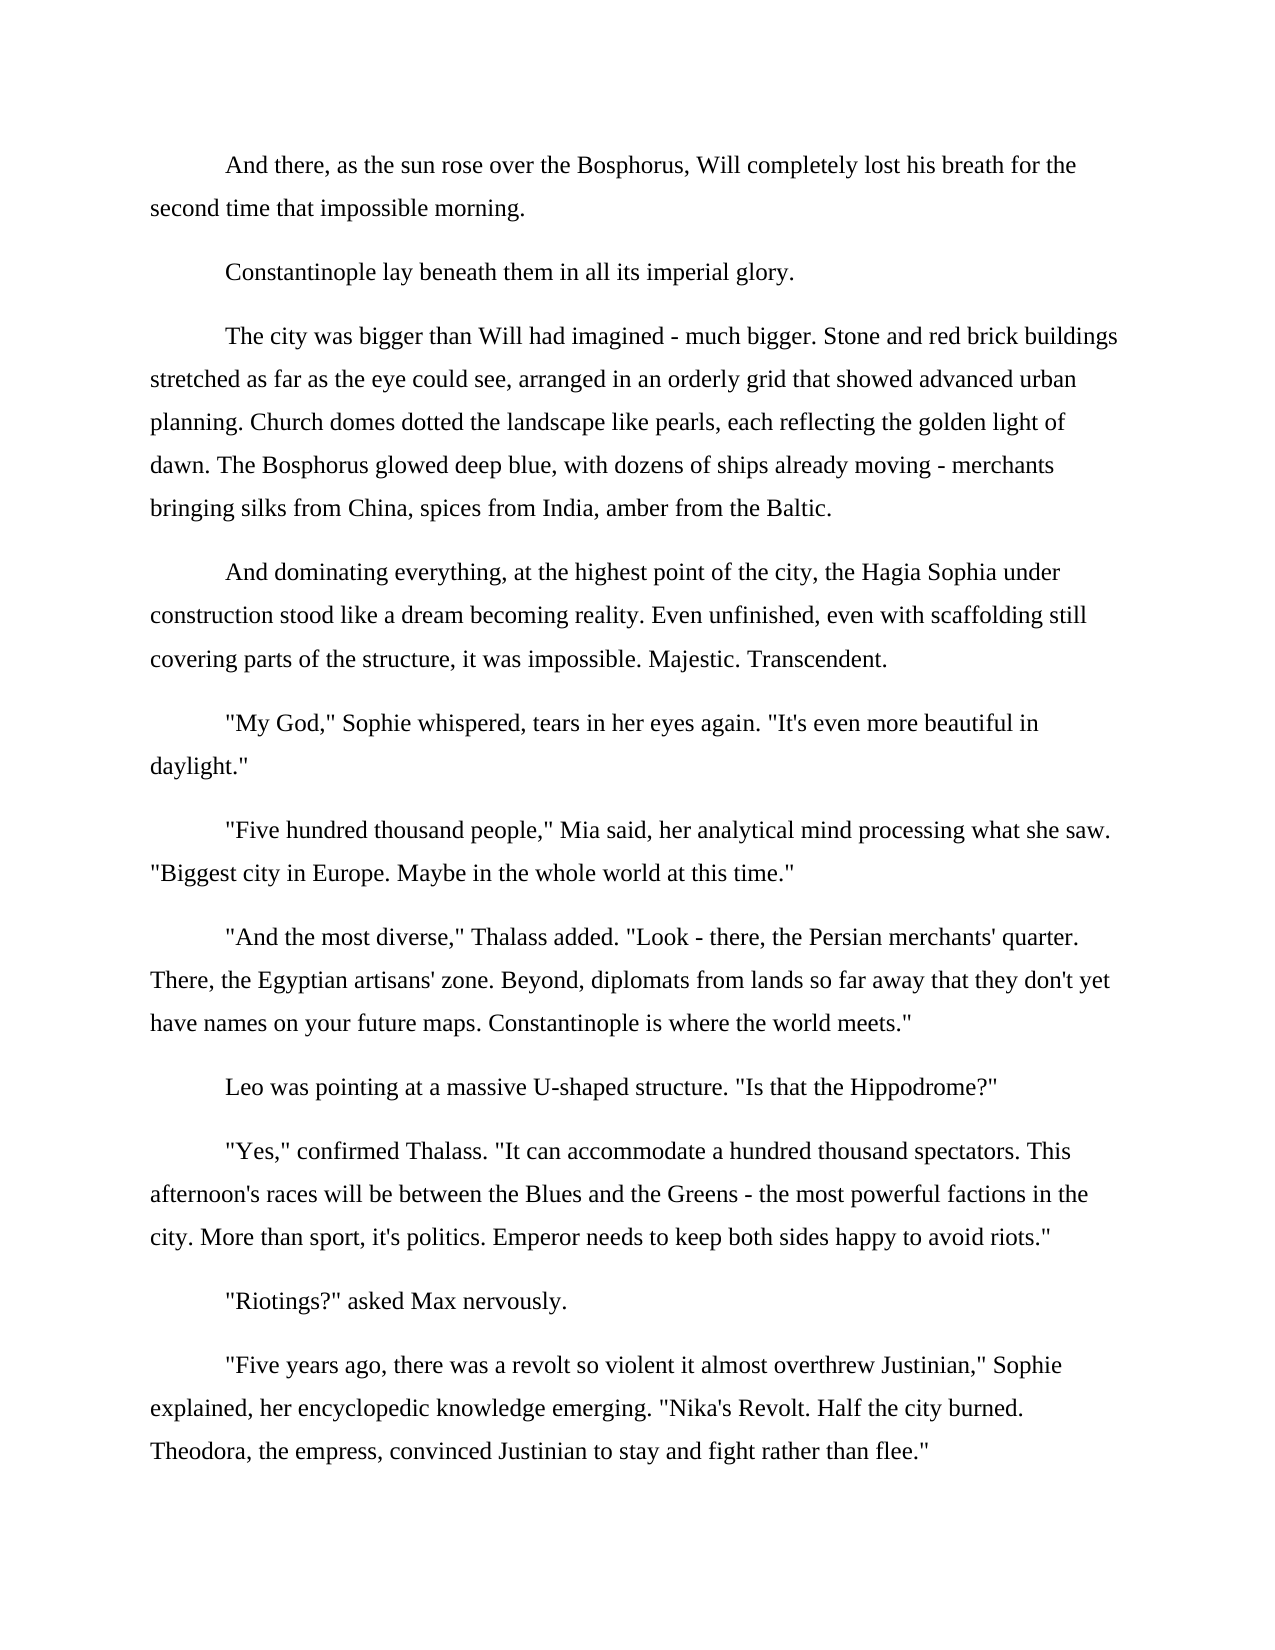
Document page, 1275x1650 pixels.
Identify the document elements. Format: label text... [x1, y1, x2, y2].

text "And the most diverse," Thalass added. "Look - there, the Persian merchants' quarter. There, the Egyptian artisans' zone. Beyond, diplomats from lands so far away that they don't yet have names on your future maps. Constantinople is where the world meets." [150, 922, 1125, 1037]
text "Five years ago, there was a revolt so violent it almost overthrew Justinian," Sophie explained, her encyclopedic knowledge emerging. "Nika's Revolt. Half the city burned. Theodora, the empress, convinced Justinian to stay and fight rather than flee." [150, 1350, 1125, 1465]
text "Five hundred thousand people," Mia said, her analytical mind processing what she saw. "Biggest city in Europe. Maybe in the whole world at this time." [150, 815, 1125, 887]
text "My God," Sophie whispered, tears in her eyes again. "It's even more beautiful in daylight." [150, 708, 1125, 779]
text "Yes," confirmed Thalass. "It can accommodate a hundred thousand spectators. This afternoon's races will be between the Blues and the Greens - the most powerful factions in the city. More than sport, it's politics. Emperor needs to keep both sides happy to avoid riots." [150, 1136, 1125, 1251]
text "Riotings?" asked Max nervously. [150, 1286, 1125, 1315]
text And dominating everything, at the highest point of the city, the Hagia Sophia under construction stood like a dream becoming reality. Even unfinished, even with scaffolding still covering parts of the structure, it was impossible. Majestic. Transcendent. [150, 557, 1125, 672]
text The city was bigger than Will had imagined - much bigger. Stone and red brick buildings stretched as far as the eye could see, arranged in an orderly grid that showed advanced urban planning. Church domes dotted the landscape like pearls, each reflecting the golden light of dawn. The Bosphorus glowed deep blue, with dozens of ships already moving - merchants bringing silks from China, spices from India, amber from the Baltic. [150, 321, 1125, 522]
text Leo was pointing at a massive U-shaped structure. "Is that the Hippodrome?" [150, 1072, 1125, 1101]
text Constantinople lay beneath them in all its imperial glory. [150, 257, 1125, 286]
text And there, as the sun rose over the Bosphorus, Will completely lost his breath for the second time that impossible morning. [150, 150, 1125, 222]
